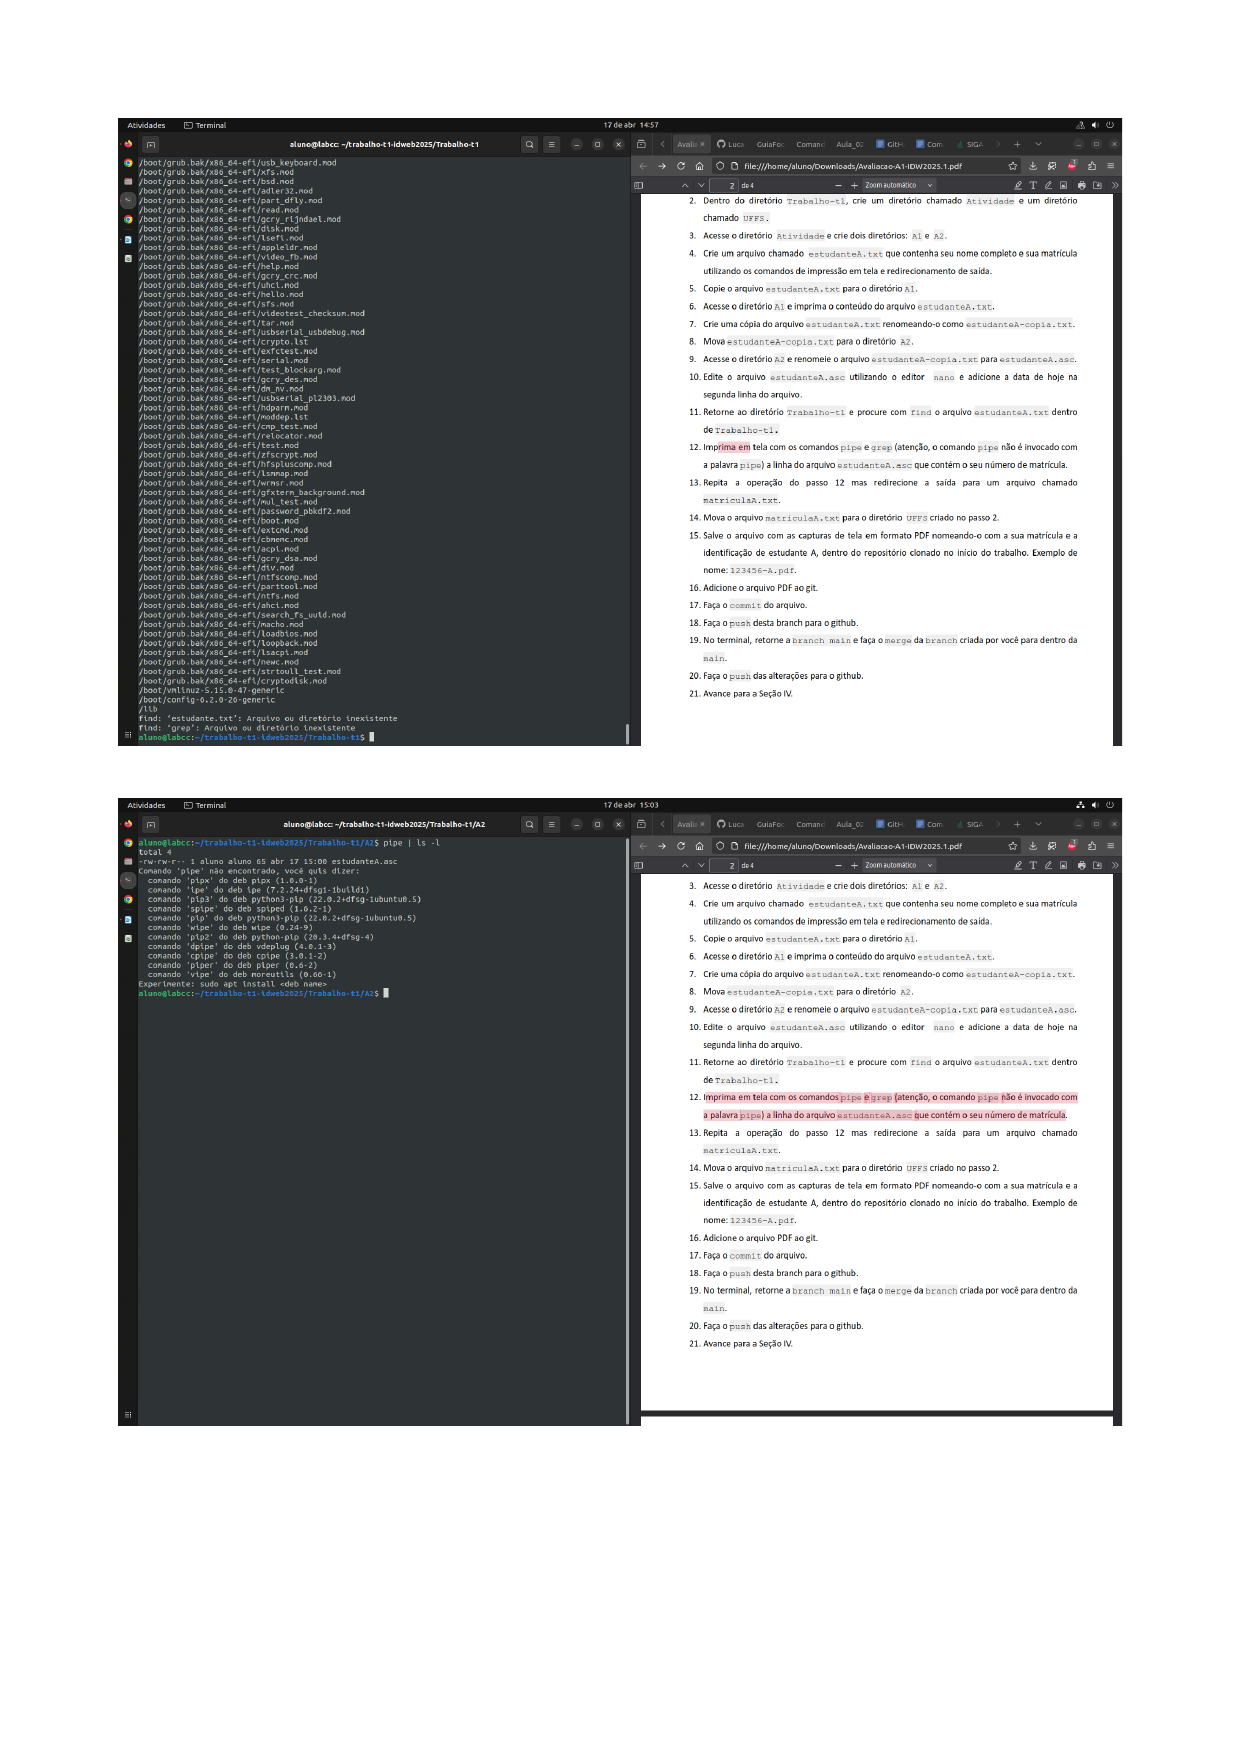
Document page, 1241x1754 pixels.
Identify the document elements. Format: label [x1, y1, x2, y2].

picture [118, 798, 1123, 1426]
picture [118, 118, 1123, 746]
